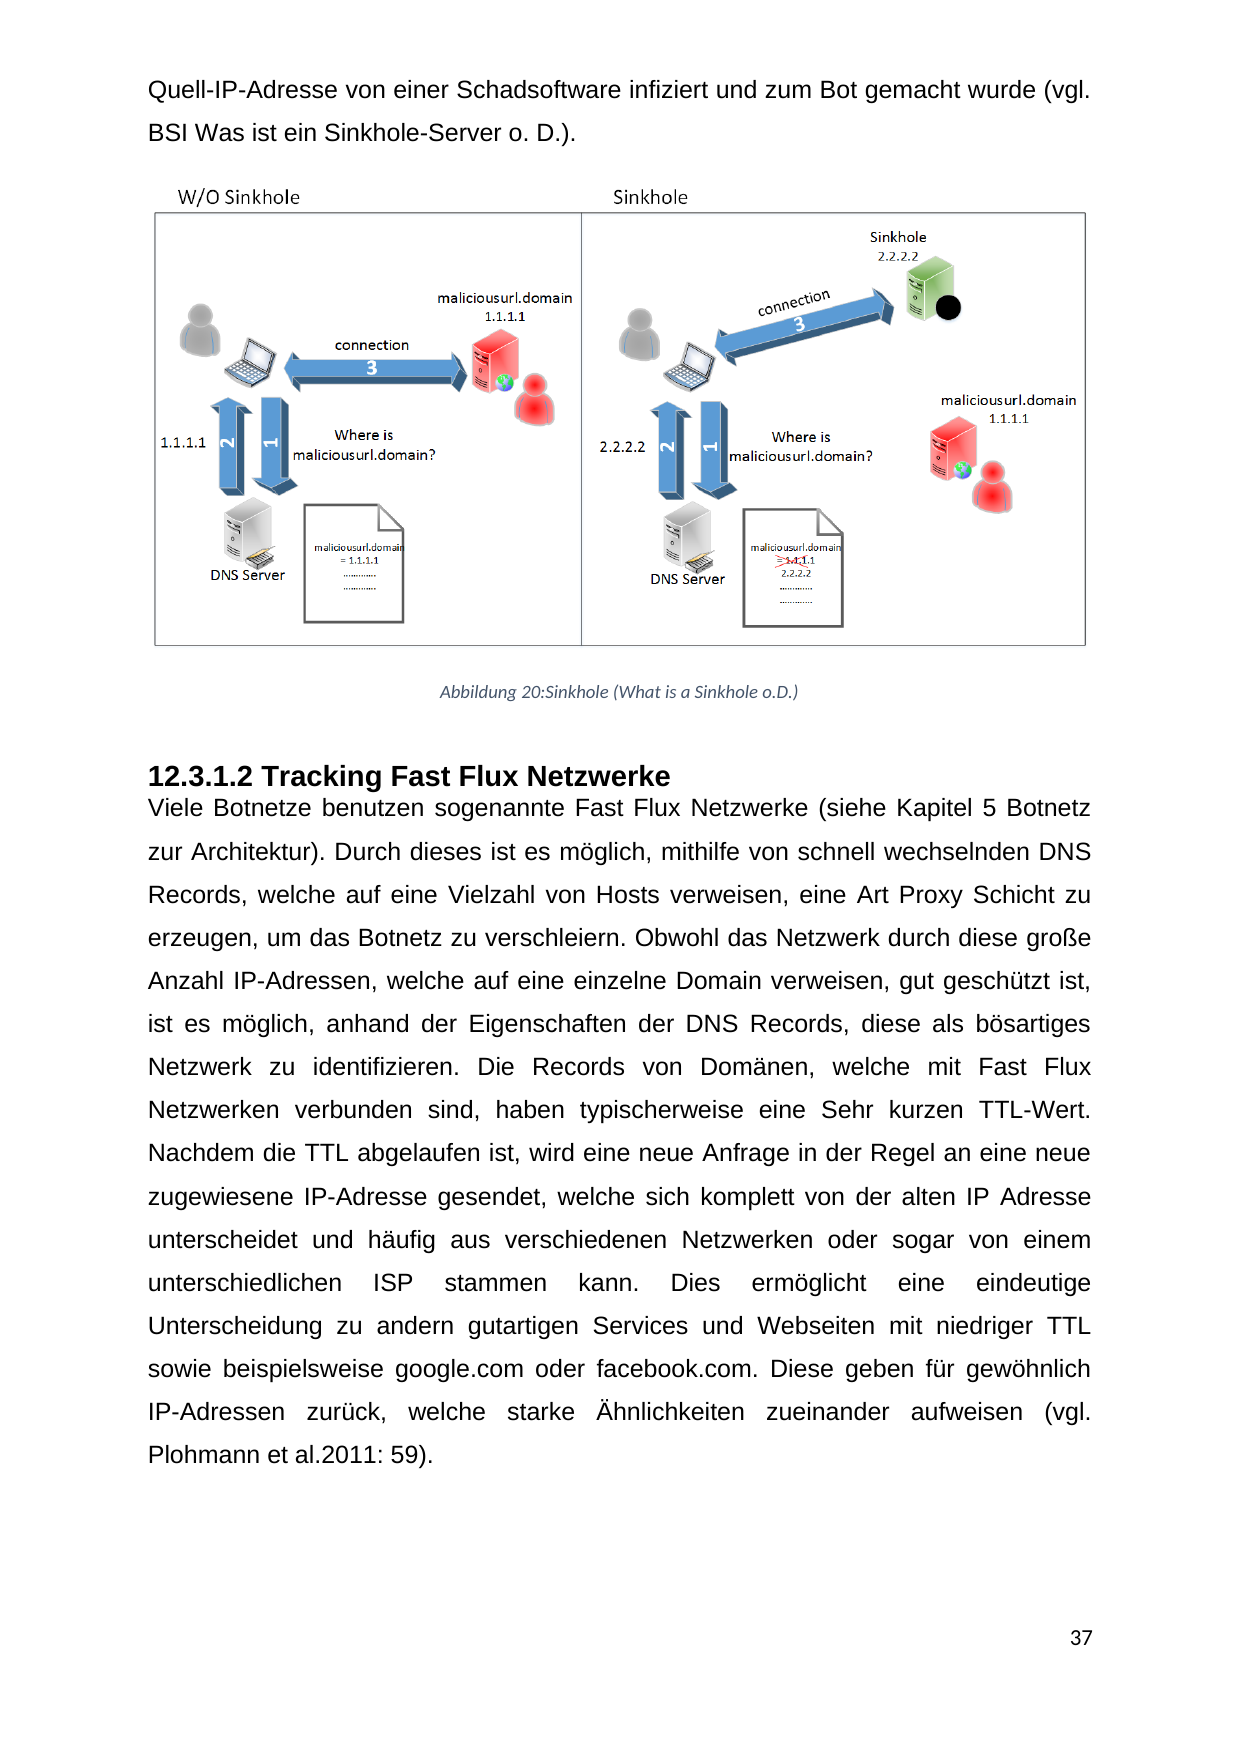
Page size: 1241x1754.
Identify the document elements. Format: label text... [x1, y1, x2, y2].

subtitle 12.3.1.2 Tracking Fast Flux Netzwerke [148, 759, 1093, 792]
text Quell-IP-Adresse von einer Schadsoftware infiziert und zum Bot gemacht wurde (vgl. BSI Was ist ein Sinkhole-Server o. D.). [148, 75, 1093, 147]
text Viele Botnetze benutzen sogenannte Fast Flux Netzwerke (siehe Kapitel 5 Botnetz zur Architektur). Durch dieses ist es möglich, mithilfe von schnell wechselnden DNS Records, welche auf eine Vielzahl von Hosts verweisen, eine Art Proxy Schicht zu erzeugen, um das Botnetz zu verschleiern. Obwohl das Netzwerk durch diese große Anzahl IP-Adressen, welche auf eine einzelne Domain verweisen, gut geschützt ist, ist es möglich, anhand der Eigenschaften der DNS Records, diese als bösartiges Netzwerk zu identifizieren. Die Records von Domänen, welche mit Fast Flux Netzwerken verbunden sind, haben typischerweise eine Sehr kurzen TTL-Wert. Nachdem die TTL abgelaufen ist, wird eine neue Anfrage in der Regel an eine neue zugewiesene IP-Adresse gesendet, welche sich komplett von der alten IP Adresse unterscheidet und häufig aus verschiedenen Netzwerken oder sogar von einem unterschiedlichen ISP stammen kann. Dies ermöglicht eine eindeutige Unterscheidung zu andern gutartigen Services und Webseiten mit niedriger TTL sowie beispielsweise google.com oder facebook.com. Diese geben für gewöhnlich IP-Adressen zurück, welche starke Ähnlichkeiten zueinander aufweisen (vgl. Plohmann et al.2011: 59). [148, 793, 1093, 1469]
text Abbildung 20:Sinkhole (What is a Sinkhole o.D.) [148, 680, 1093, 703]
